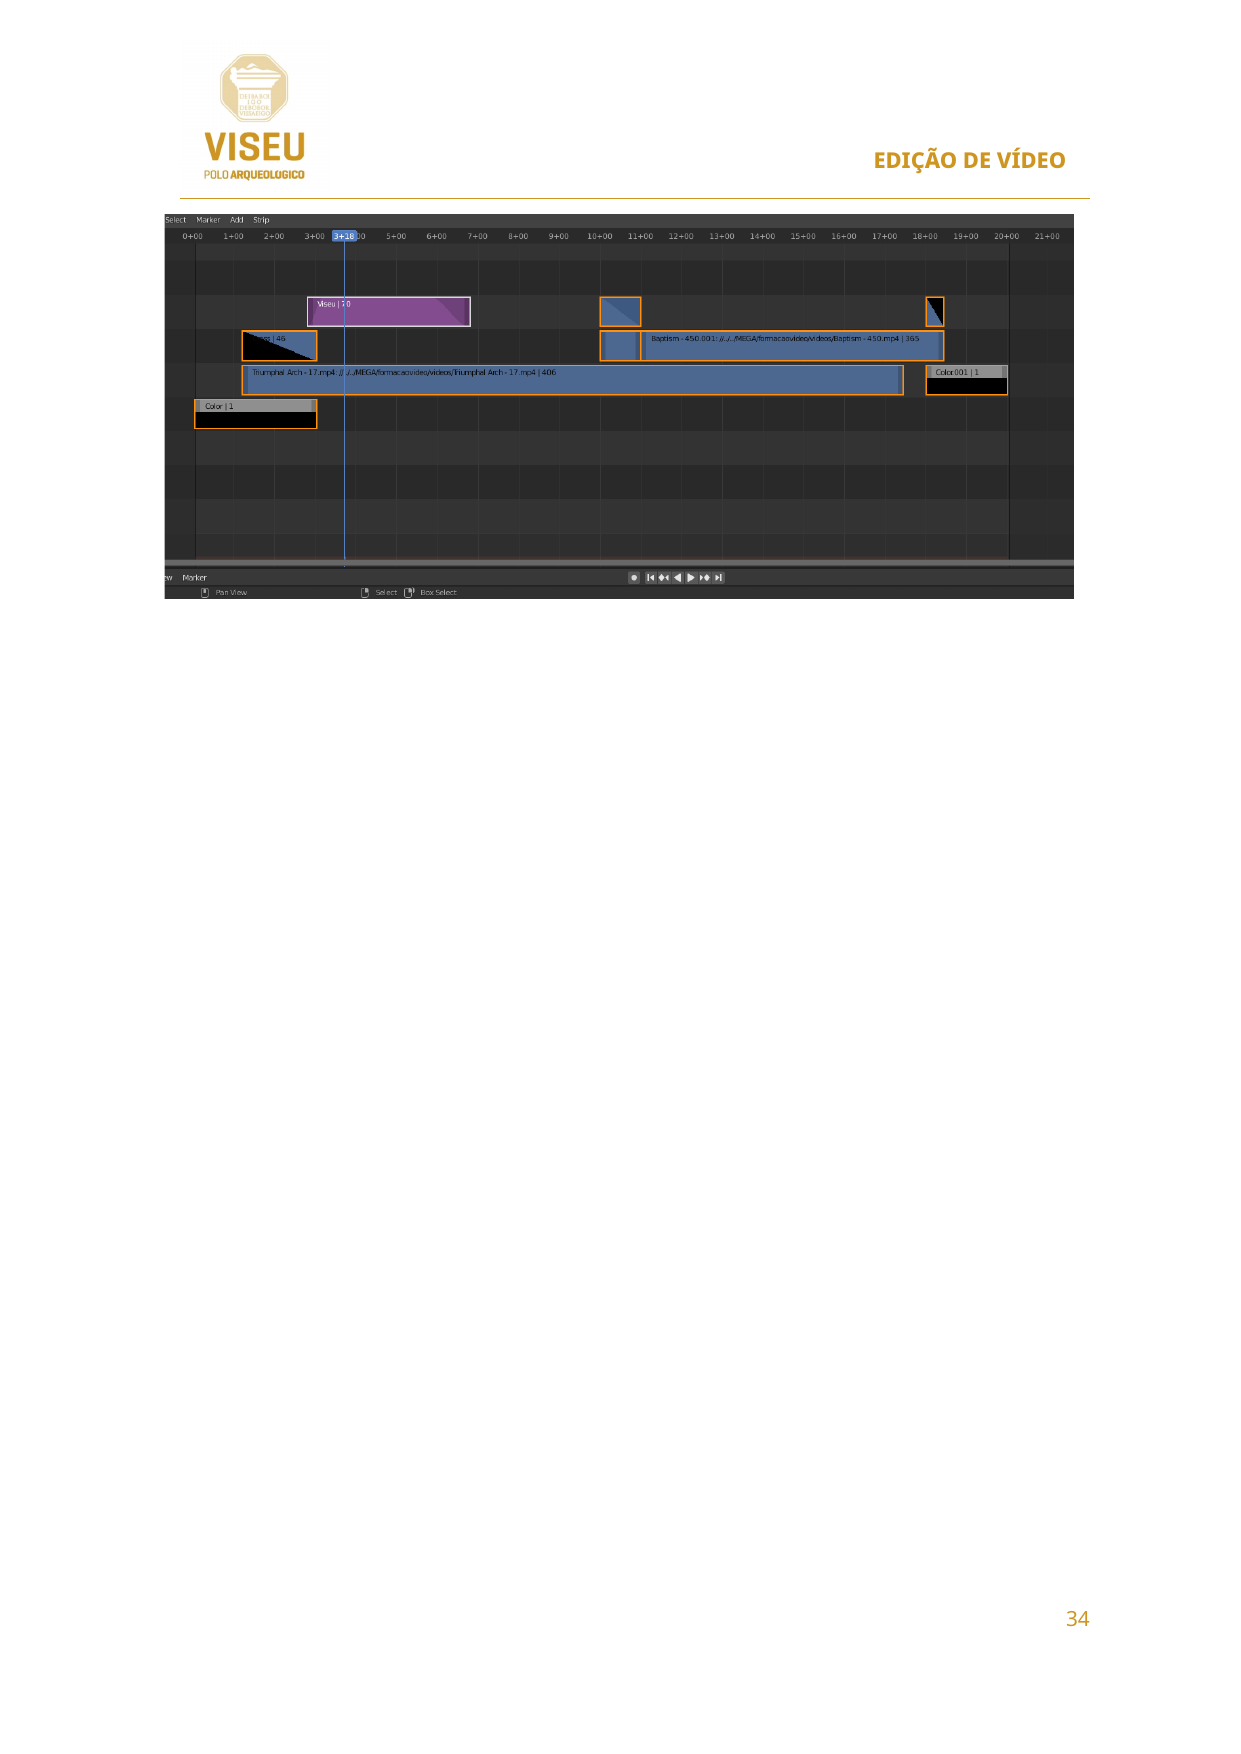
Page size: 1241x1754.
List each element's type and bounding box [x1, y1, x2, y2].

picture [164, 214, 1074, 599]
